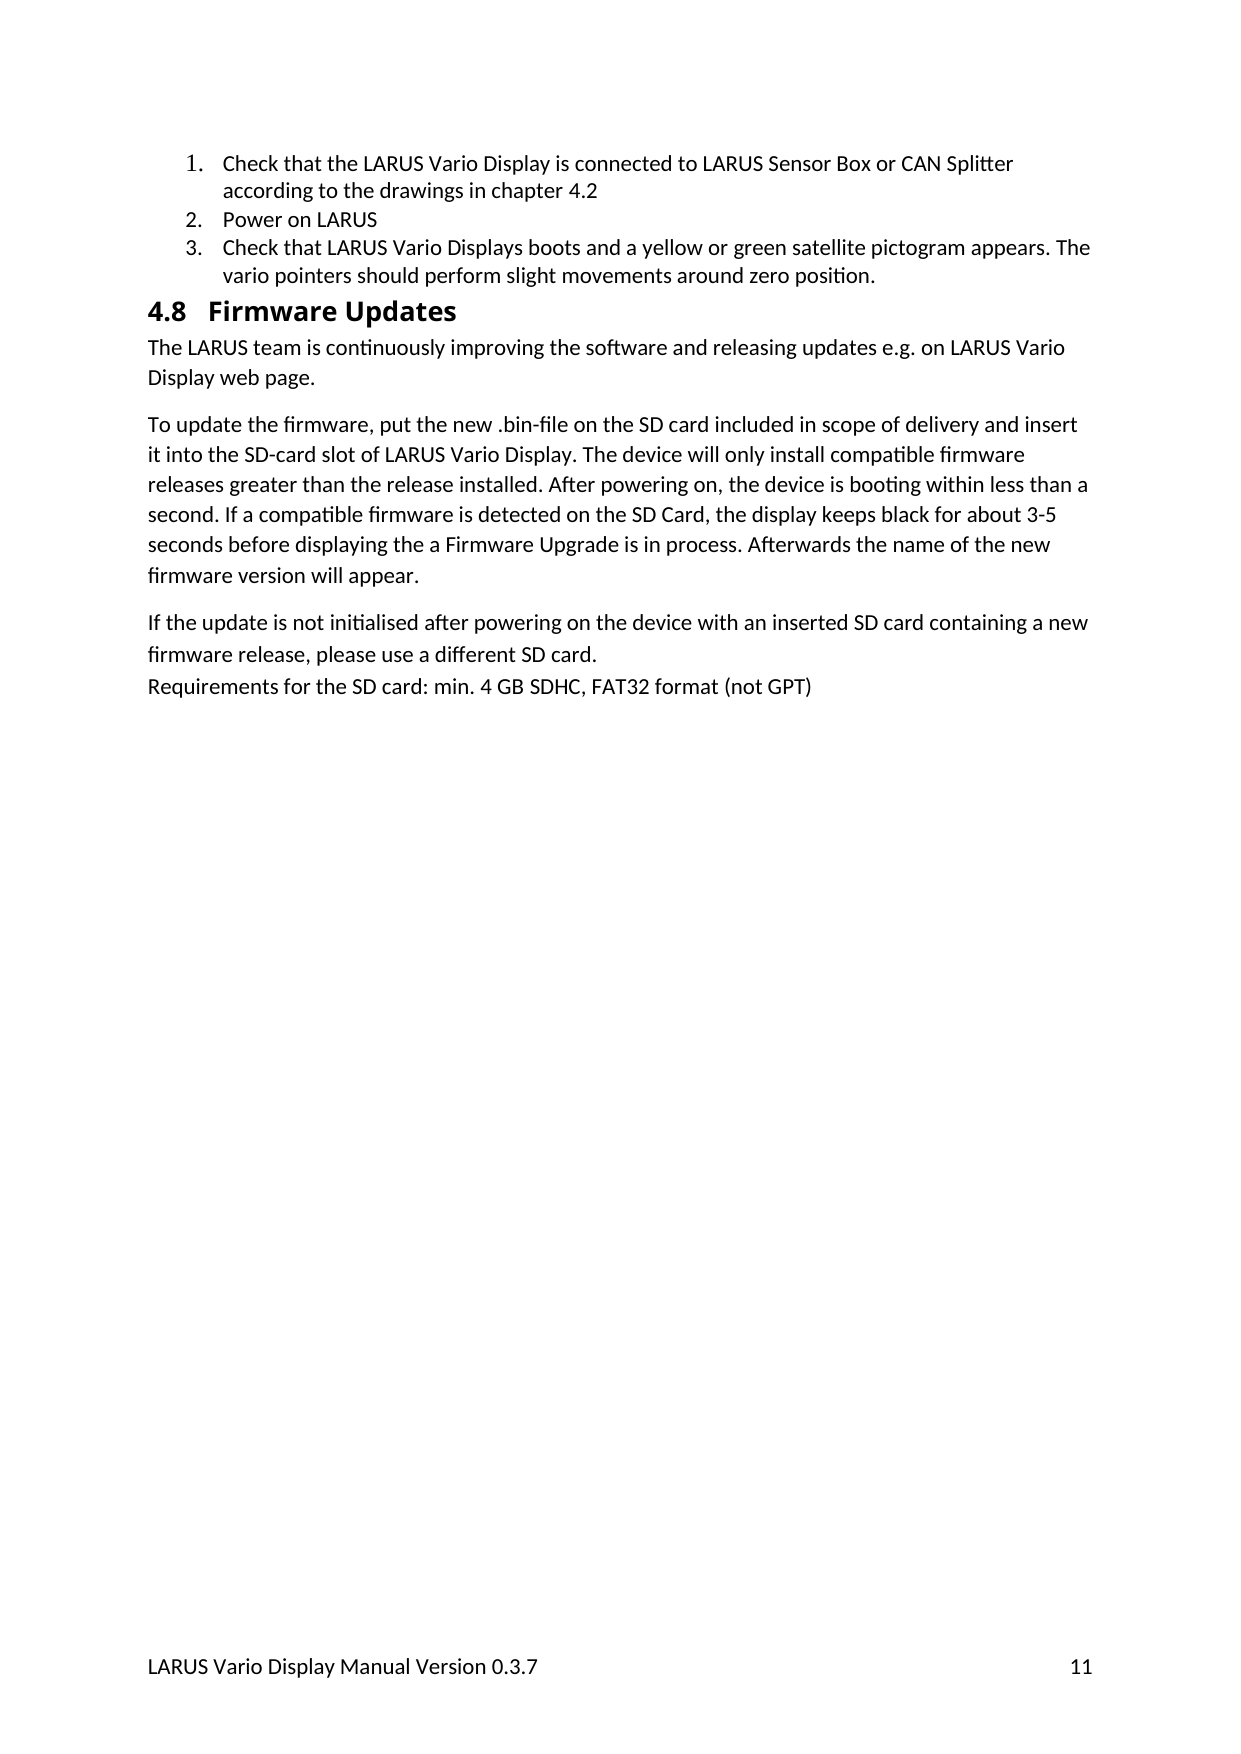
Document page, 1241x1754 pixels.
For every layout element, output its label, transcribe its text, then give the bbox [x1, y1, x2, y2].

text Requirements for the SD card: min. 4 GB SDHC, FAT32 format (not GPT) [148, 672, 1093, 700]
text The LARUS team is continuously improving the software and releasing updates e.g. on LARUS Vario Display web page. [148, 333, 1093, 391]
text To update the firmware, put the new .bin-file on the SD card included in scope of delivery and insert it into the SD-card slot of LARUS Vario Display. The device will only install compatible firmware releases greater than the release installed. After powering on, the device is booting within less than a second. If a compatible firmware is detected on the SD Card, the display keeps black for about 3-5 seconds before displaying the a Firmware Upgrade is in process. Afterwards the name of the new firmware version will appear. [148, 410, 1093, 589]
list Check that LARUS Vario Displays boots and a yellow or green satellite pictogram appears. The vario pointers should perform slight movements around zero position. [185, 233, 1093, 289]
text If the update is not initialised after powering on the device with an inserted SD card containing a new firmware release, please use a different SD card. [148, 608, 1093, 668]
list Power on LARUS [185, 205, 1093, 233]
subtitle Firmware Updates [148, 293, 1093, 330]
list Check that the LARUS Vario Display is connected to LARUS Sensor Box or CAN Splitter according to the drawings in chapter 4.2 [185, 148, 1093, 205]
